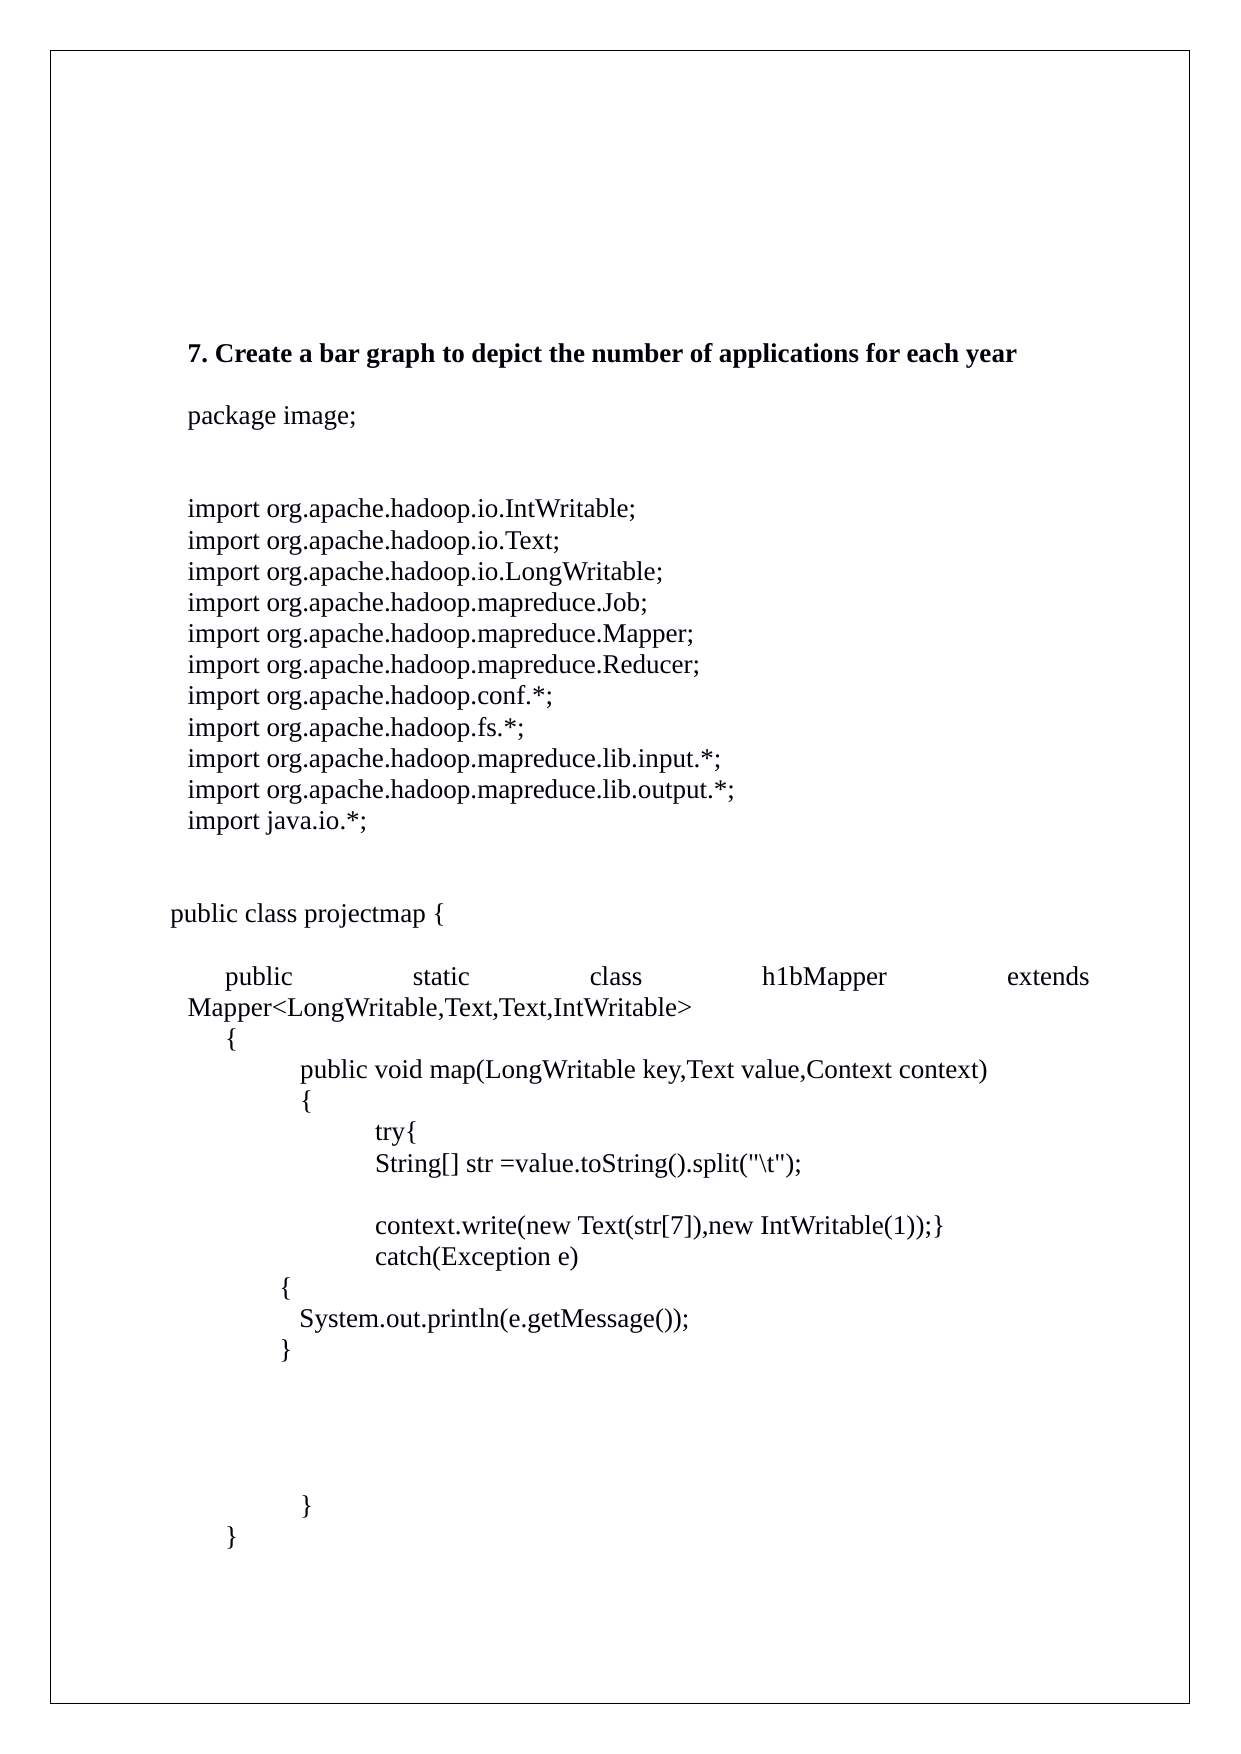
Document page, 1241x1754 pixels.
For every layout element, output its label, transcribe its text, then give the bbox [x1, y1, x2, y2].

text 7. Create a bar graph to depict the number of applications for each year [187, 337, 1090, 368]
text try{ [187, 1116, 1090, 1147]
text import org.apache.hadoop.mapreduce.Mapper; [187, 617, 1090, 648]
text import org.apache.hadoop.mapreduce.lib.input.*; [187, 742, 1090, 773]
text import org.apache.hadoop.io.Text; [187, 524, 1090, 555]
text public class projectmap { [150, 897, 1090, 929]
text import org.apache.hadoop.fs.*; [187, 711, 1090, 742]
text import org.apache.hadoop.io.LongWritable; [187, 555, 1090, 586]
text String[] str =value.toString().split("\t"); [187, 1147, 1090, 1178]
text { [187, 1022, 1090, 1053]
text import org.apache.hadoop.mapreduce.Job; [187, 586, 1090, 617]
text import org.apache.hadoop.io.IntWritable; [187, 493, 1090, 524]
text import org.apache.hadoop.mapreduce.lib.output.*; [187, 773, 1090, 804]
text { [187, 1084, 1090, 1116]
text } [187, 1333, 1090, 1365]
text context.write(new Text(str[7]),new IntWritable(1));} [187, 1209, 1090, 1240]
text } [187, 1520, 1090, 1552]
text public static class h1bMapper extends Mapper<LongWritable,Text,Text,IntWritable> [187, 960, 1090, 1022]
text import org.apache.hadoop.conf.*; [187, 679, 1090, 711]
text { [187, 1271, 1090, 1302]
text package image; [187, 399, 1090, 430]
text import org.apache.hadoop.mapreduce.Reducer; [187, 648, 1090, 679]
text System.out.println(e.getMessage()); [187, 1302, 1090, 1333]
text public void map(LongWritable key,Text value,Context context) [187, 1053, 1090, 1084]
text import java.io.*; [187, 804, 1090, 835]
text catch(Exception e) [187, 1240, 1090, 1271]
text } [187, 1489, 1090, 1520]
